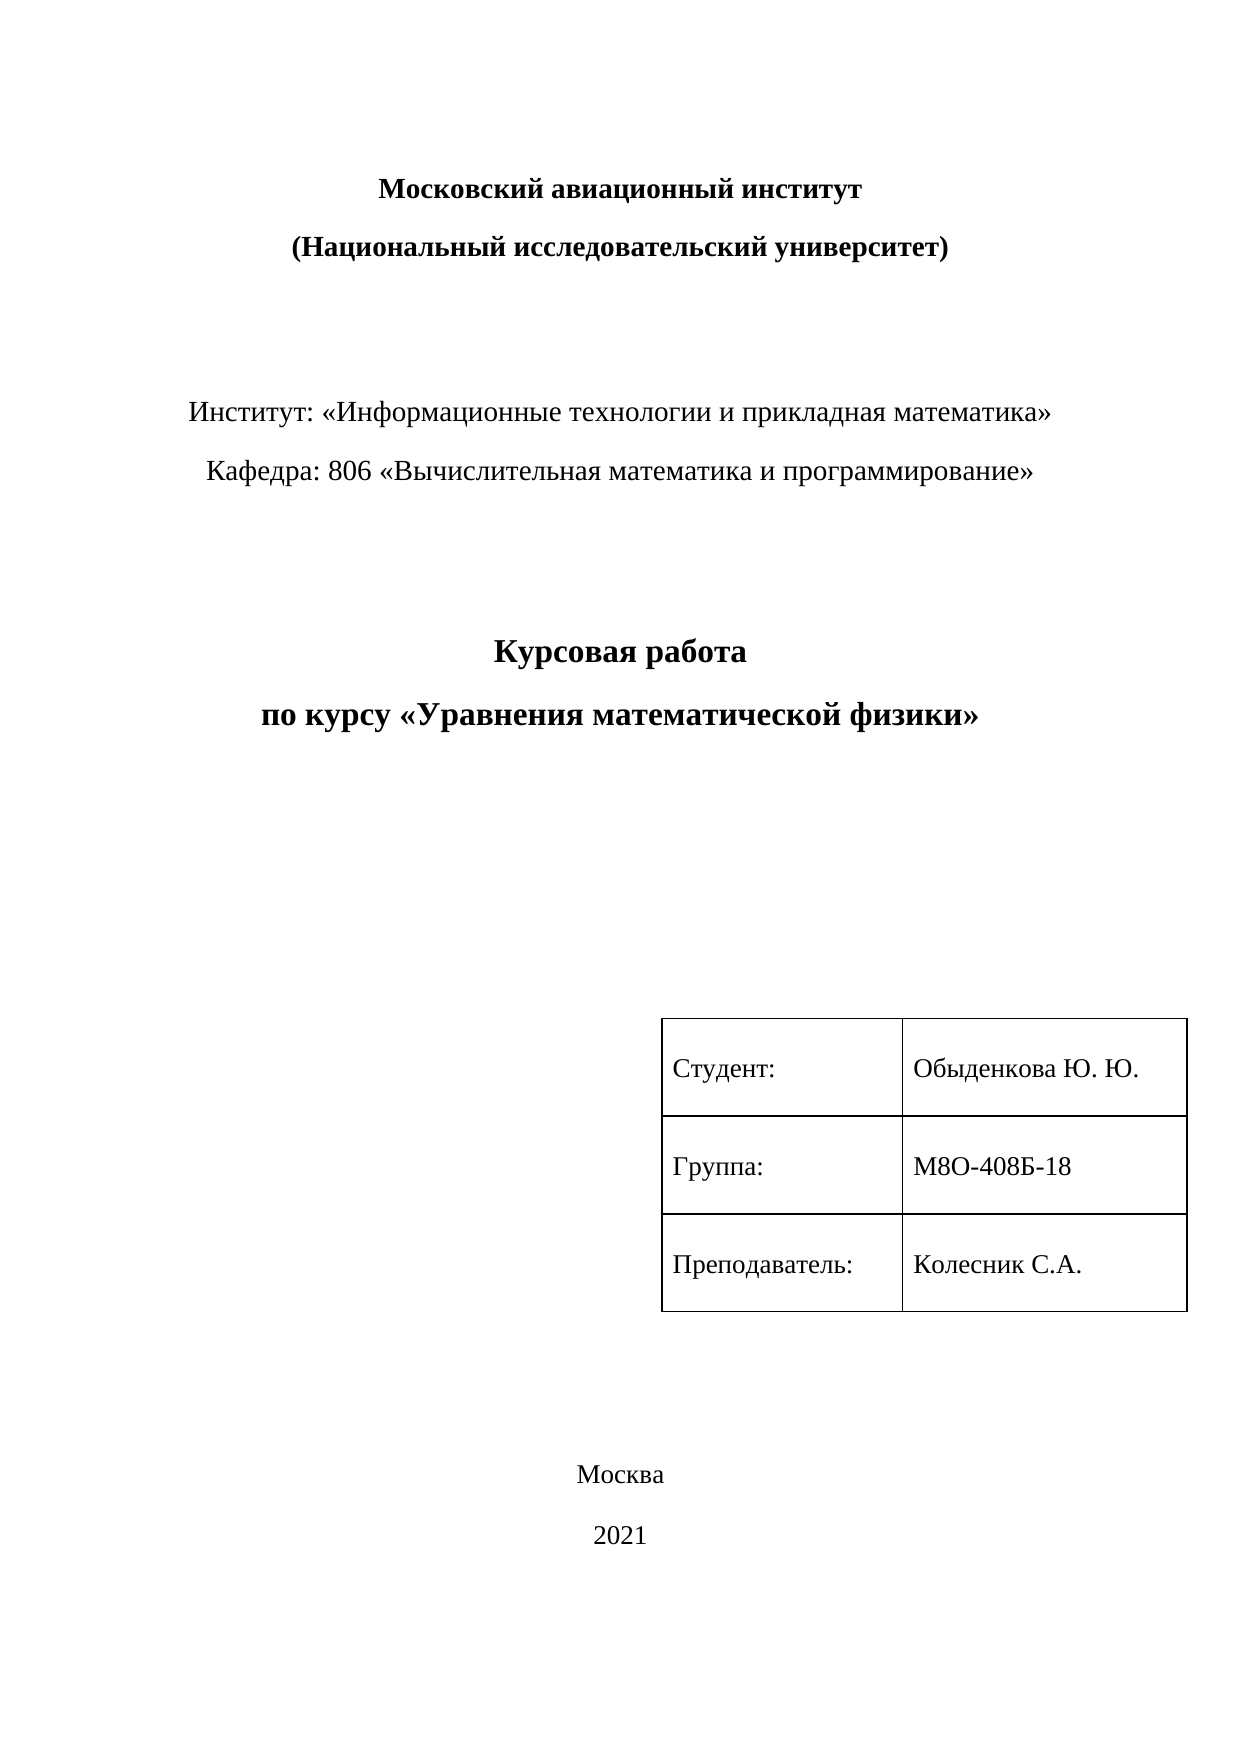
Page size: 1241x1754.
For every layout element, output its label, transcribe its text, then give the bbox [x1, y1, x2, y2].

table_header Студент: [663, 1019, 902, 1115]
text Курсовая работа [150, 631, 1090, 669]
table_cell М8О-408Б-18 [903, 1117, 1186, 1213]
text Москва [150, 1458, 1090, 1490]
table_cell Колесник С.А. [903, 1215, 1186, 1311]
text Московский авиационный институт [150, 171, 1090, 204]
text Институт: «Информационные технологии и прикладная математика» [150, 394, 1090, 428]
text (Национальный исследовательский университет) [150, 229, 1090, 263]
text по курсу «Уравнения математической физики» [150, 694, 1090, 733]
text Кафедра: 806 «Вычислительная математика и программирование» [150, 453, 1090, 487]
table_cell Группа: [663, 1117, 902, 1213]
table_header Обыденкова Ю. Ю. [903, 1019, 1186, 1115]
table_cell Преподаватель: [663, 1215, 902, 1311]
text 2021 [150, 1519, 1090, 1550]
